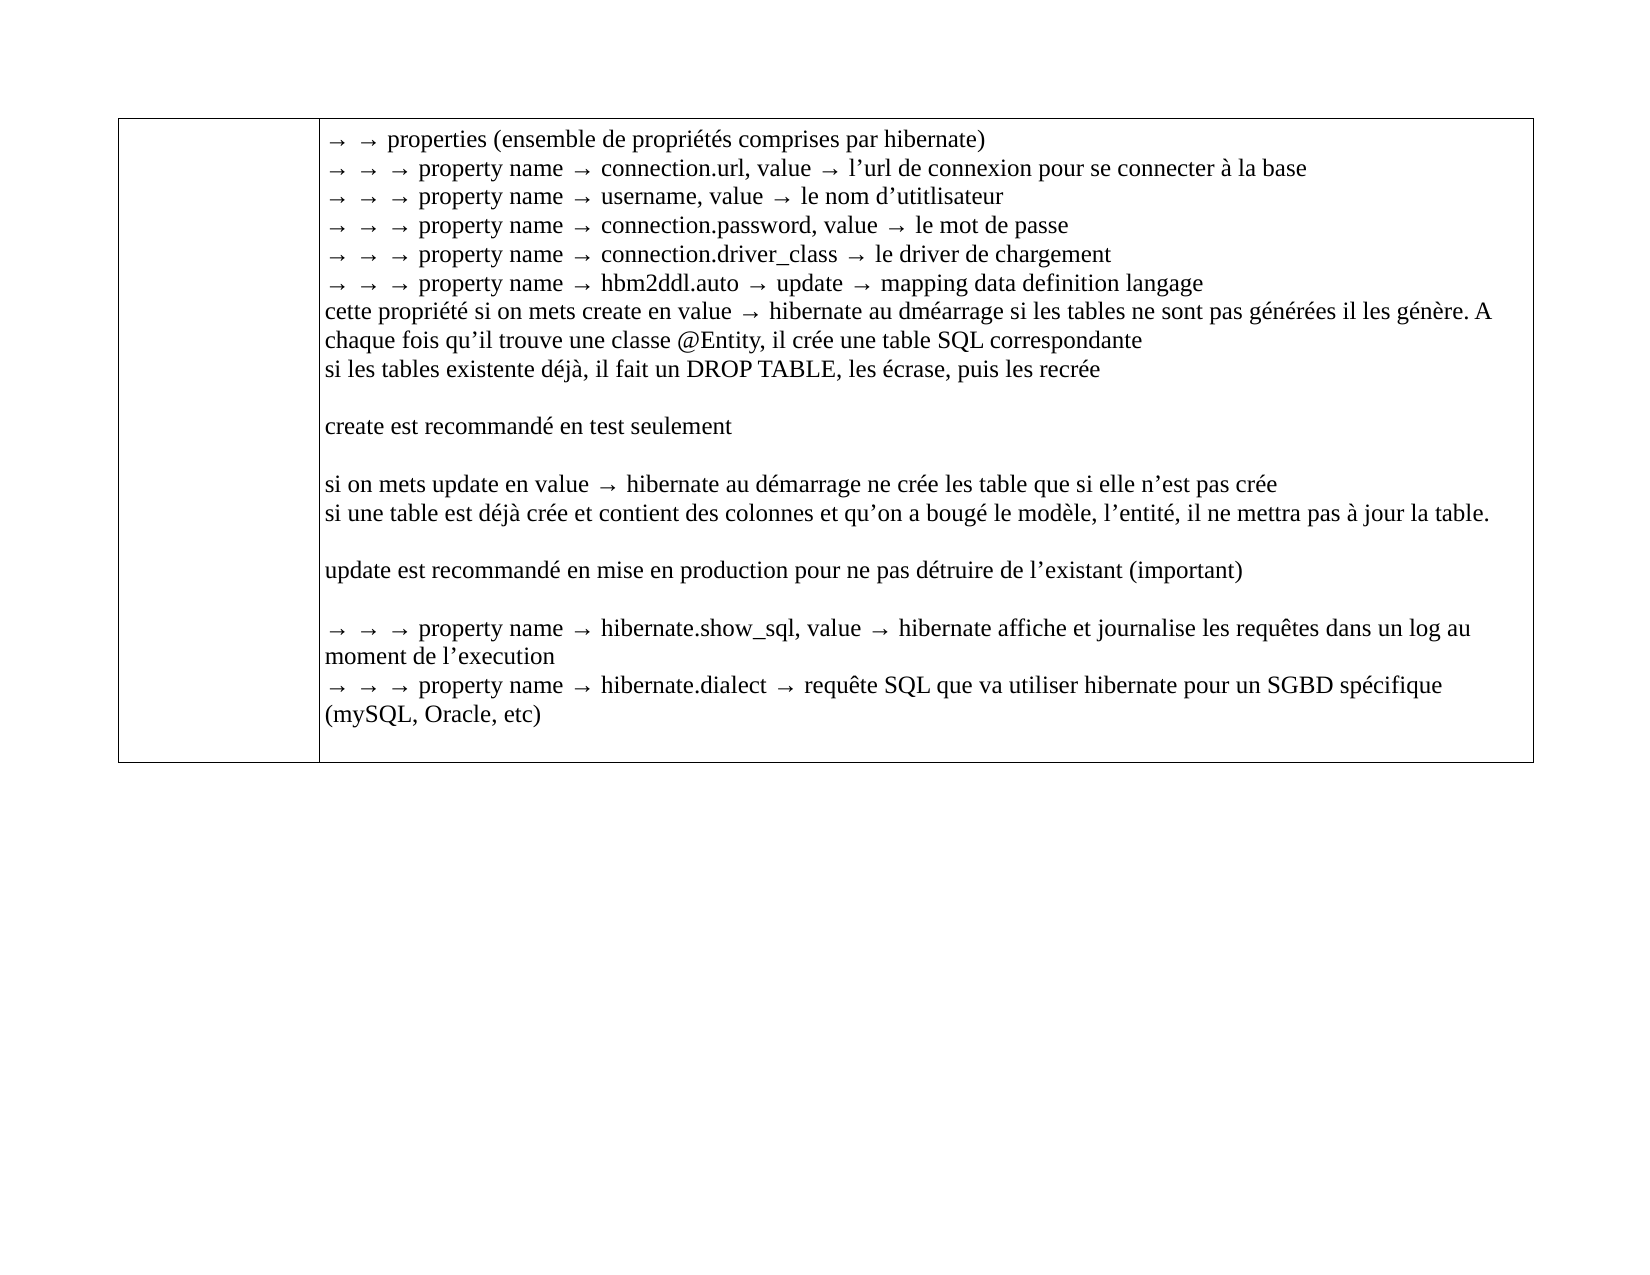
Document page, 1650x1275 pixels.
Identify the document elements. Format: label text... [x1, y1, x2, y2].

table_cell → → properties (ensemble de propriétés comprises par hibernate) → → → property name → connection.url, value → l’url de connexion pour se connecter à la base → → → property name → username, value → le nom d’utitlisateur → → → property name → connection.password, value → le mot de passe → → → property name → connection.driver_class → le driver de chargement → → → property name → hbm2ddl.auto → update → mapping data definition langage cette propriété si on mets create en value → hibernate au dméarrage si les tables ne sont pas générées il les génère. A chaque fois qu’il trouve une classe @Entity, il crée une table SQL correspondante si les tables existente déjà, il fait un DROP TABLE, les écrase, puis les recrée create est recommandé en test seulement si on mets update en value → hibernate au démarrage ne crée les table que si elle n’est pas crée si une table est déjà crée et contient des colonnes et qu’on a bougé le modèle, l’entité, il ne mettra pas à jour la table. update est recommandé en mise en production pour ne pas détruire de l’existant (important) → → → property name → hibernate.show_sql, value → hibernate affiche et journalise les requêtes dans un log au moment de l’execution → → → property name → hibernate.dialect → requête SQL que va utiliser hibernate pour un SGBD spécifique (mySQL, Oracle, etc) [320, 119, 1533, 762]
table_cell [119, 119, 319, 762]
